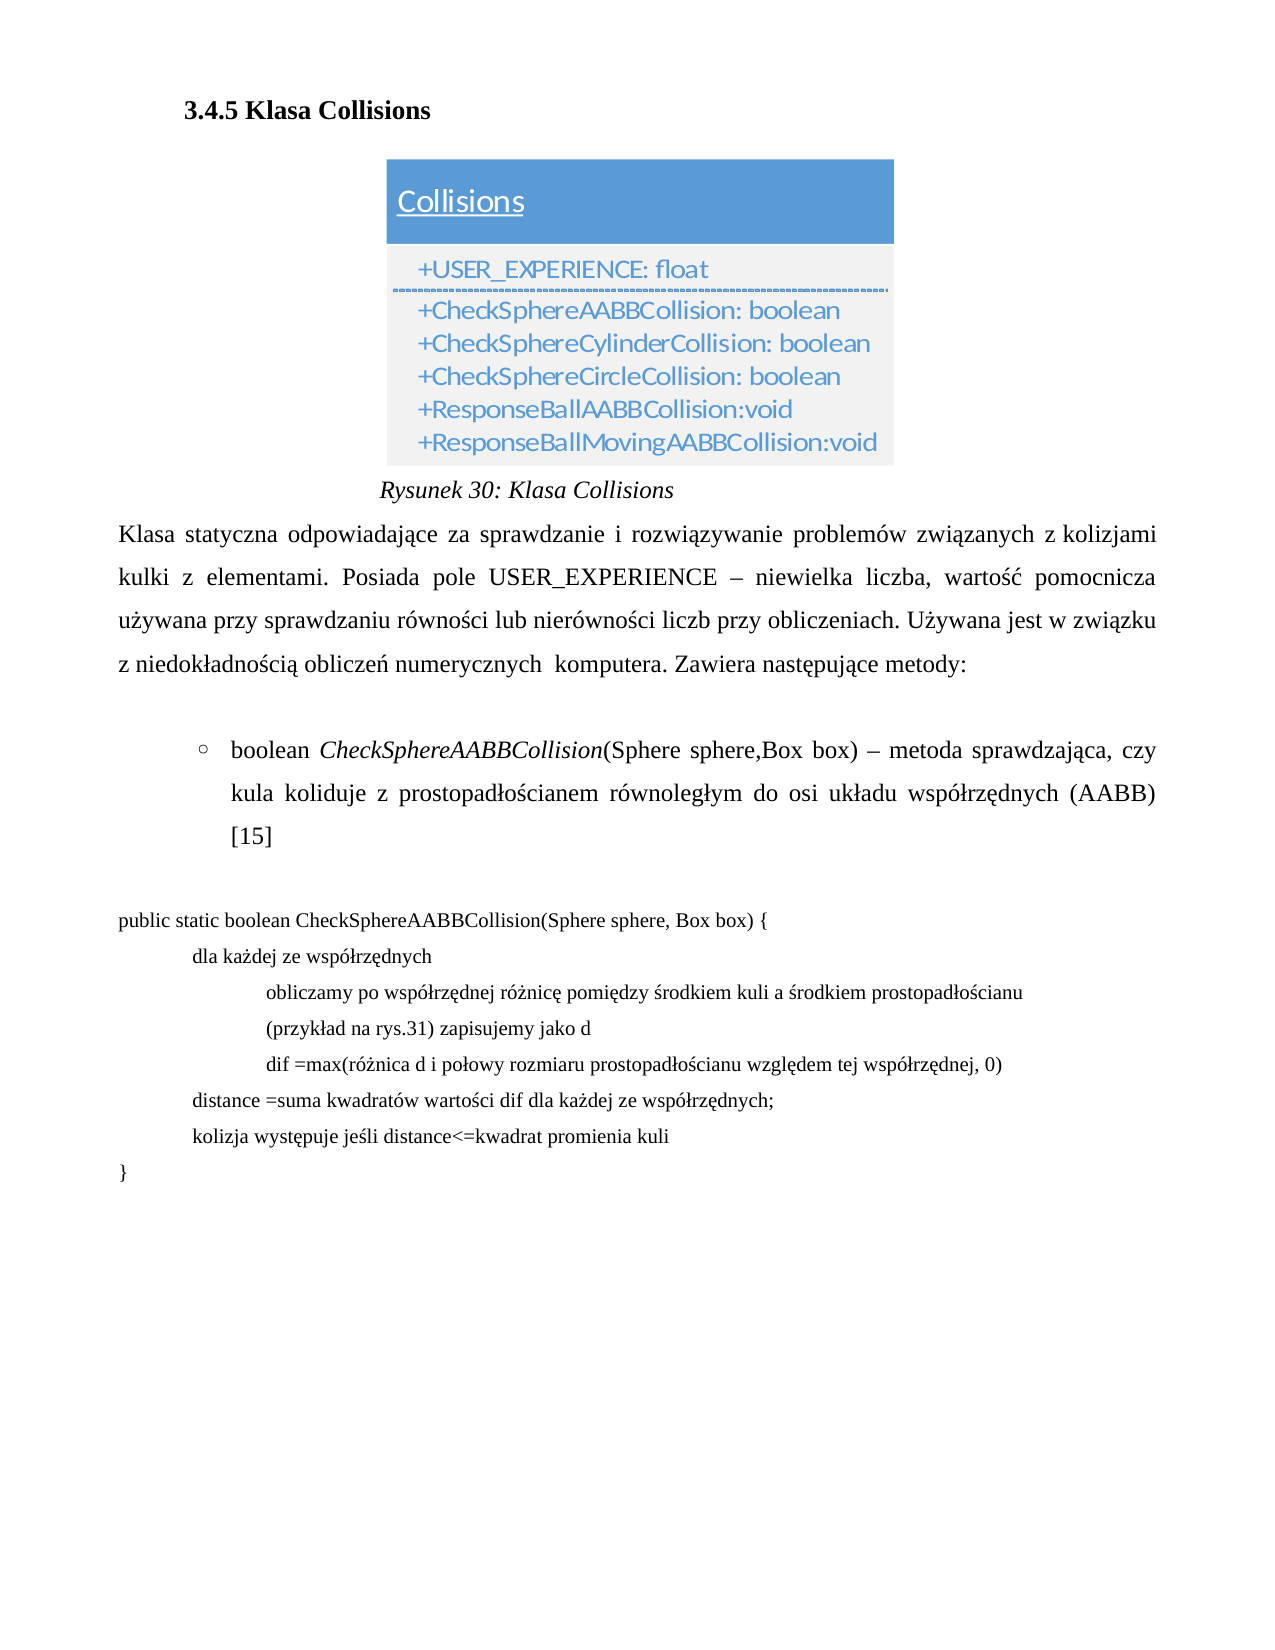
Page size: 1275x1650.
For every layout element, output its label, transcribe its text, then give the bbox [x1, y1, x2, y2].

text distance =suma kwadratów wartości dif dla każdej ze współrzędnych; [118, 1088, 1157, 1112]
text obliczamy po współrzędnej różnicę pomiędzy środkiem kuli a środkiem prostopadłościanu [118, 979, 1157, 1004]
text public static boolean CheckSphereAABBCollision(Sphere sphere, Box box) { [118, 907, 1157, 932]
text Klasa statyczna odpowiadające za sprawdzanie i rozwiązywanie problemów związanych z kolizjami kulki z elementami. Posiada pole USER_EXPERIENCE – niewielka liczba, wartość pomocnicza używana przy sprawdzaniu równości lub nierówności liczb przy obliczeniach. Używana jest w związku z niedokładnością obliczeń numerycznych komputera. Zawiera następujące metody: [118, 126, 1157, 677]
text dla każdej ze współrzędnych [118, 943, 1157, 968]
text kolizja występuje jeśli distance<=kwadrat promienia kuli [118, 1124, 1157, 1148]
text } [118, 1160, 1157, 1184]
subtitle Klasa Collisions [177, 94, 1157, 126]
text (przykład na rys.31) zapisujemy jako d [118, 1016, 1157, 1040]
text Rysunek 30: Klasa Collisions [379, 473, 896, 503]
list boolean CheckSphereAABBCollision(Sphere sphere,Box box) – metoda sprawdzająca, czy kula koliduje z prostopadłościanem równoległym do osi układu współrzędnych (AABB)[15] [193, 735, 1157, 850]
text dif =max(różnica d i połowy rozmiaru prostopadłościanu względem tej współrzędnej, 0) [118, 1052, 1157, 1076]
